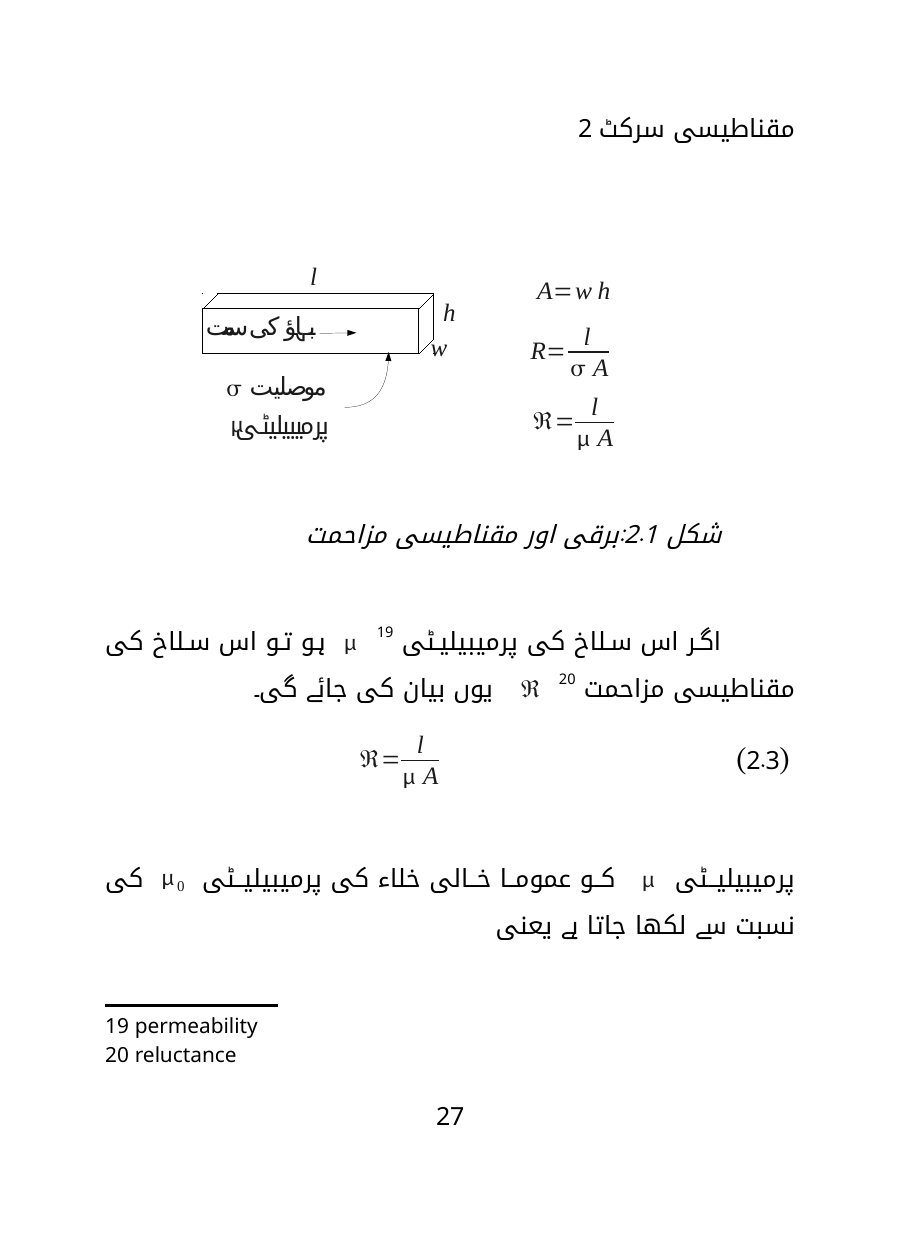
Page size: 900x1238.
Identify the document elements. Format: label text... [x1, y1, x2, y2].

table_header [105, 726, 686, 808]
text پرمیبیلیٹی کو عموما خالی خلاء کی پرمیبیلیٹیکی نسبت سے لکھا جاتا ہے یعنی [105, 855, 795, 950]
text اگر اس سلاخ کی پرمیبیلیٹی ہو تو اس سلاخ کی مقناطیسی مزاحمت یوں بیان کی جائے گی۔ [105, 618, 795, 713]
table_header (2.3) [686, 726, 795, 808]
text شکل 2.1:برقی اور مقناطیسی مزاحمت [179, 195, 721, 558]
text permeability [105, 1012, 795, 1040]
text reluctance [105, 1040, 795, 1068]
